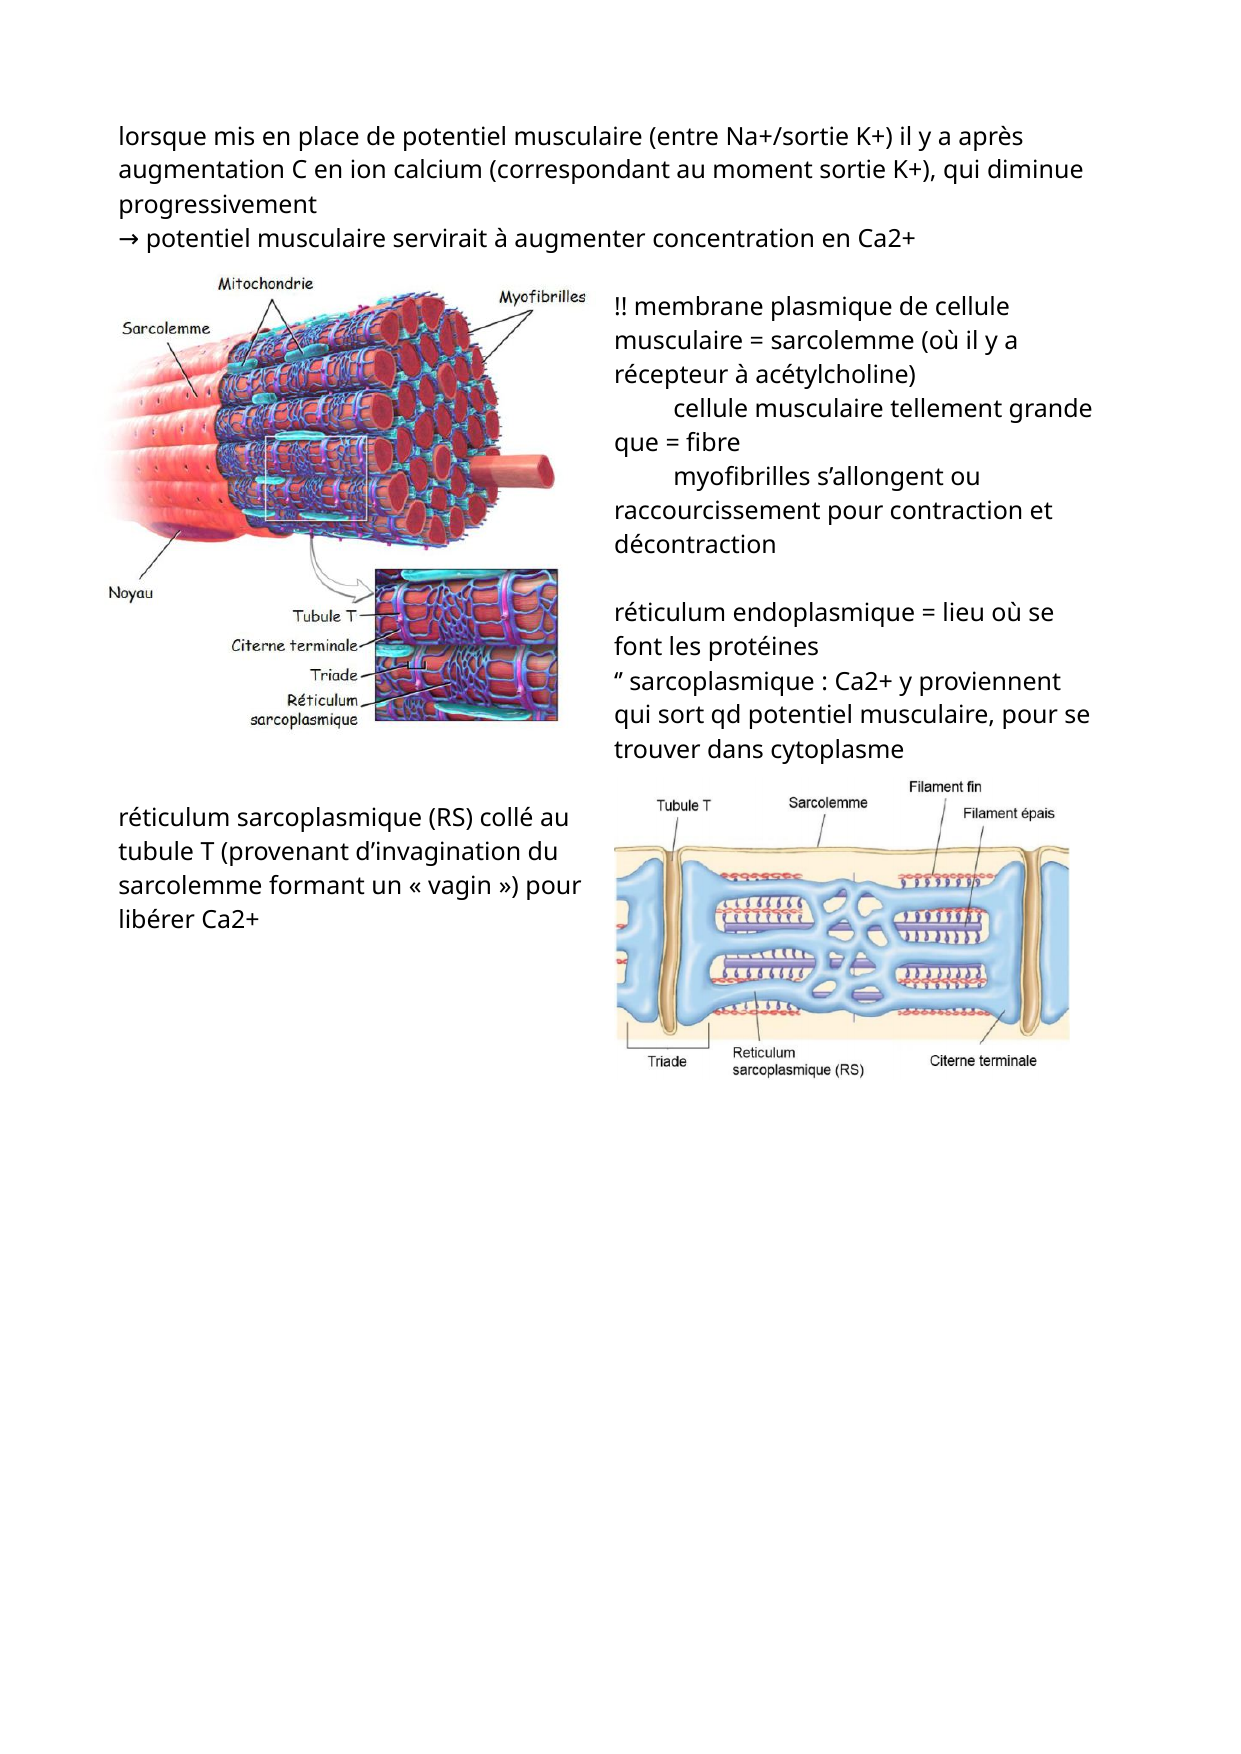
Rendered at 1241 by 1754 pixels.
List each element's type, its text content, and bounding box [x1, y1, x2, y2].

text qui sort qd potentiel musculaire, pour se trouver dans cytoplasme [118, 697, 1107, 765]
text cellule musculaire tellement grande que = fibre [614, 391, 1107, 459]
text réticulum endoplasmique = lieu où se font les protéines [614, 595, 1107, 663]
text réticulum sarcoplasmique (RS) collé au tubule T (provenant d’invagination du sarcolemme formant un « vagin ») pour libérer Ca2+ [118, 799, 593, 936]
picture [593, 765, 1094, 1103]
text !! membrane plasmique de cellule musculaire = sarcolemme (où il y a récepteur à acétylcholine) [614, 288, 1107, 391]
picture [76, 263, 614, 750]
text myofibrilles s’allongent ou raccourcissement pour contraction et décontraction [614, 459, 1107, 561]
text ‘’ sarcoplasmique : Ca2+ y proviennent [614, 663, 1107, 697]
text [59, 391, 76, 459]
text lorsque mis en place de potentiel musculaire (entre Na+/sortie K+) il y a après augmentation C en ion calcium (correspondant au moment sortie K+), qui diminue progressivement [118, 118, 1107, 220]
text → potentiel musculaire servirait à augmenter concentration en Ca2+ [59, 220, 1107, 254]
text [59, 459, 76, 561]
